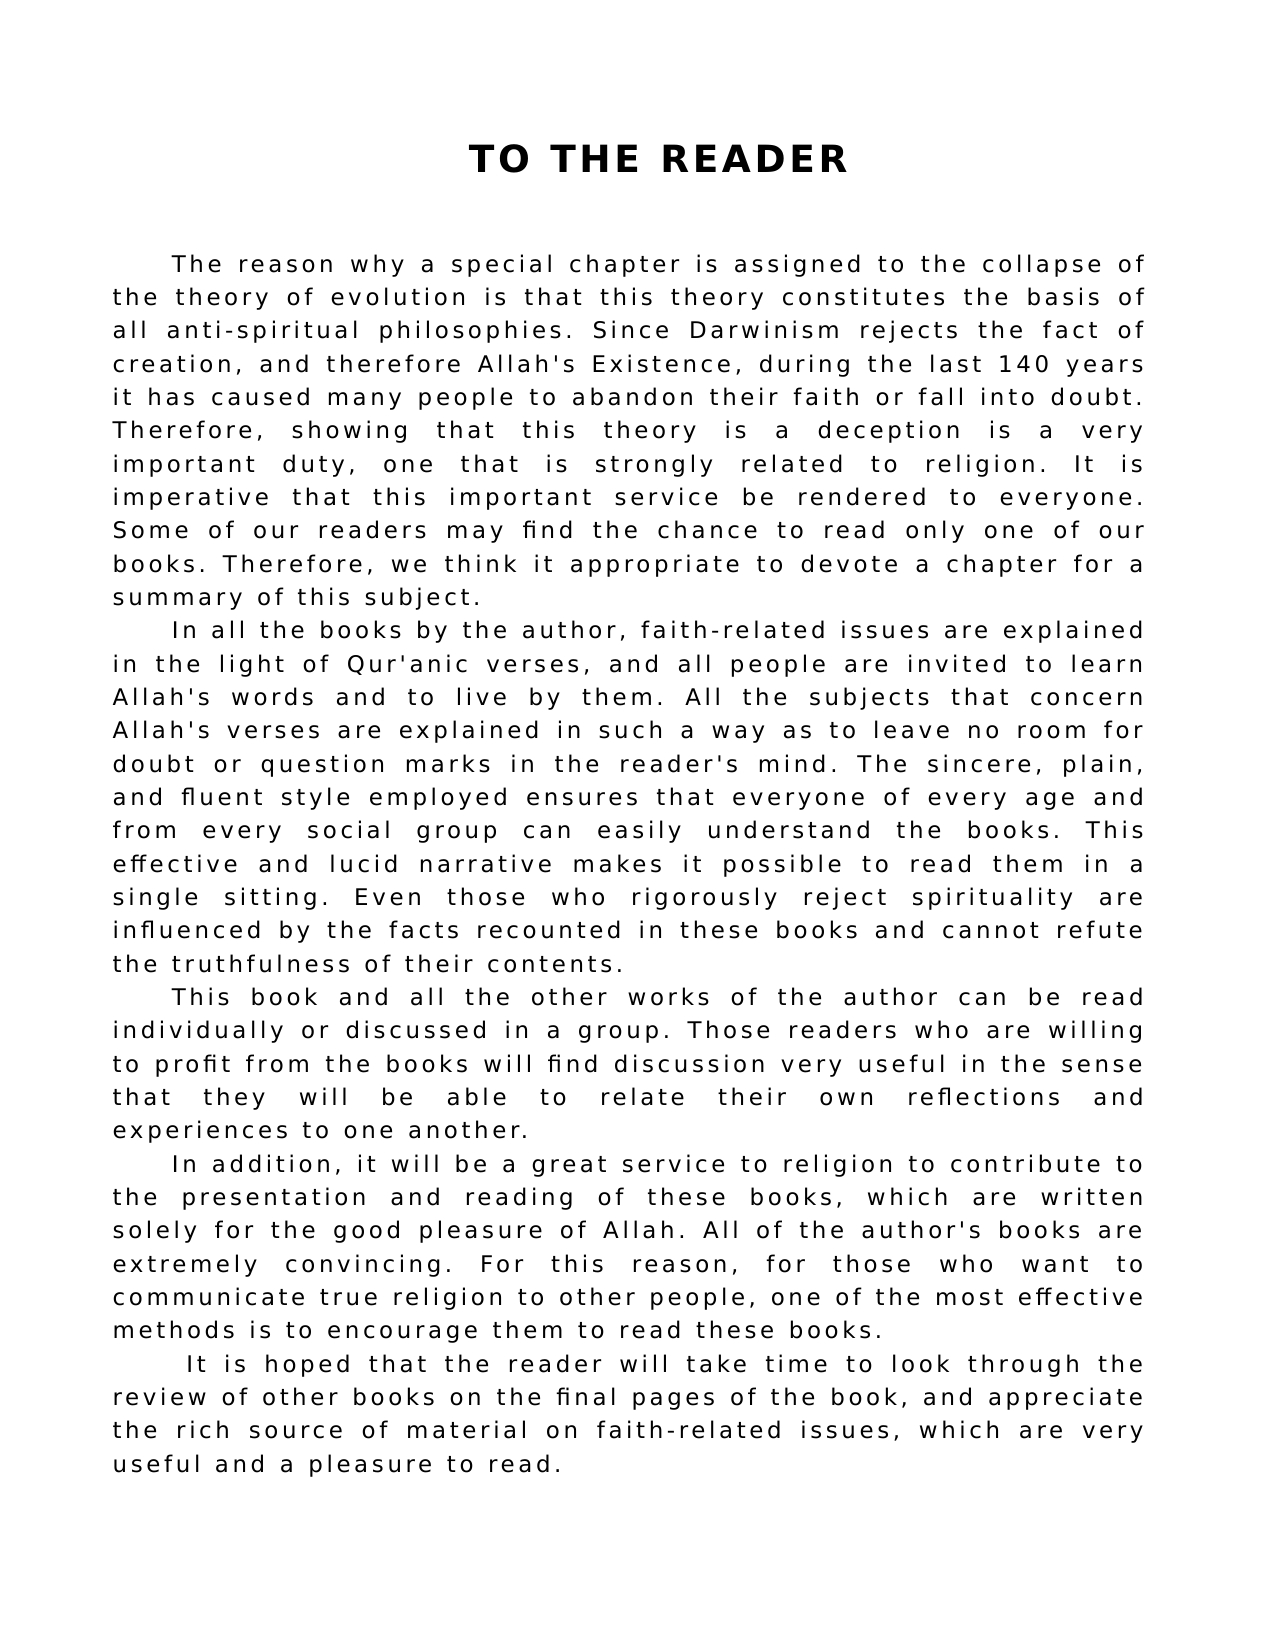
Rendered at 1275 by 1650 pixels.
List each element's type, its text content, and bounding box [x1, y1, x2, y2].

text In addition, it will be a great service to religion to contribute to the presentation and reading of these books, which are written solely for the good pleasure of Allah. All of the author's books are extremely convincing. For this reason, for those who want to communicate true religion to other people, one of the most effective methods is to encourage them to read these books. [112, 1146, 1145, 1346]
text This book and all the other works of the author can be read individually or discussed in a group. Those readers who are willing to profit from the books will find discussion very useful in the sense that they will be able to relate their own reflections and experiences to one another. [112, 979, 1145, 1146]
text It is hoped that the reader will take time to look through the review of other books on the final pages of the book, and appreciate the rich source of material on faith-related issues, which are very useful and a pleasure to read. [112, 1346, 1145, 1479]
text To The Reader [112, 148, 1145, 179]
text The reason why a special chapter is assigned to the collapse of the theory of evolution is that this theory constitutes the basis of all anti-spiritual philosophies. Since Darwinism rejects the fact of creation, and therefore Allah's Existence, during the last 140 years it has caused many people to abandon their faith or fall into doubt. Therefore, showing that this theory is a deception is a very important duty, one that is strongly related to religion. It is imperative that this important service be rendered to everyone. Some of our readers may find the chance to read only one of our books. Therefore, we think it appropriate to devote a chapter for a summary of this subject. [112, 246, 1145, 612]
text In all the books by the author, faith-related issues are explained in the light of Qur'anic verses, and all people are invited to learn Allah's words and to live by them. All the subjects that concern Allah's verses are explained in such a way as to leave no room for doubt or question marks in the reader's mind. The sincere, plain, and fluent style employed ensures that everyone of every age and from every social group can easily understand the books. This effective and lucid narrative makes it possible to read them in a single sitting. Even those who rigorously reject spirituality are influenced by the facts recounted in these books and cannot refute the truthfulness of their contents. [112, 612, 1145, 979]
